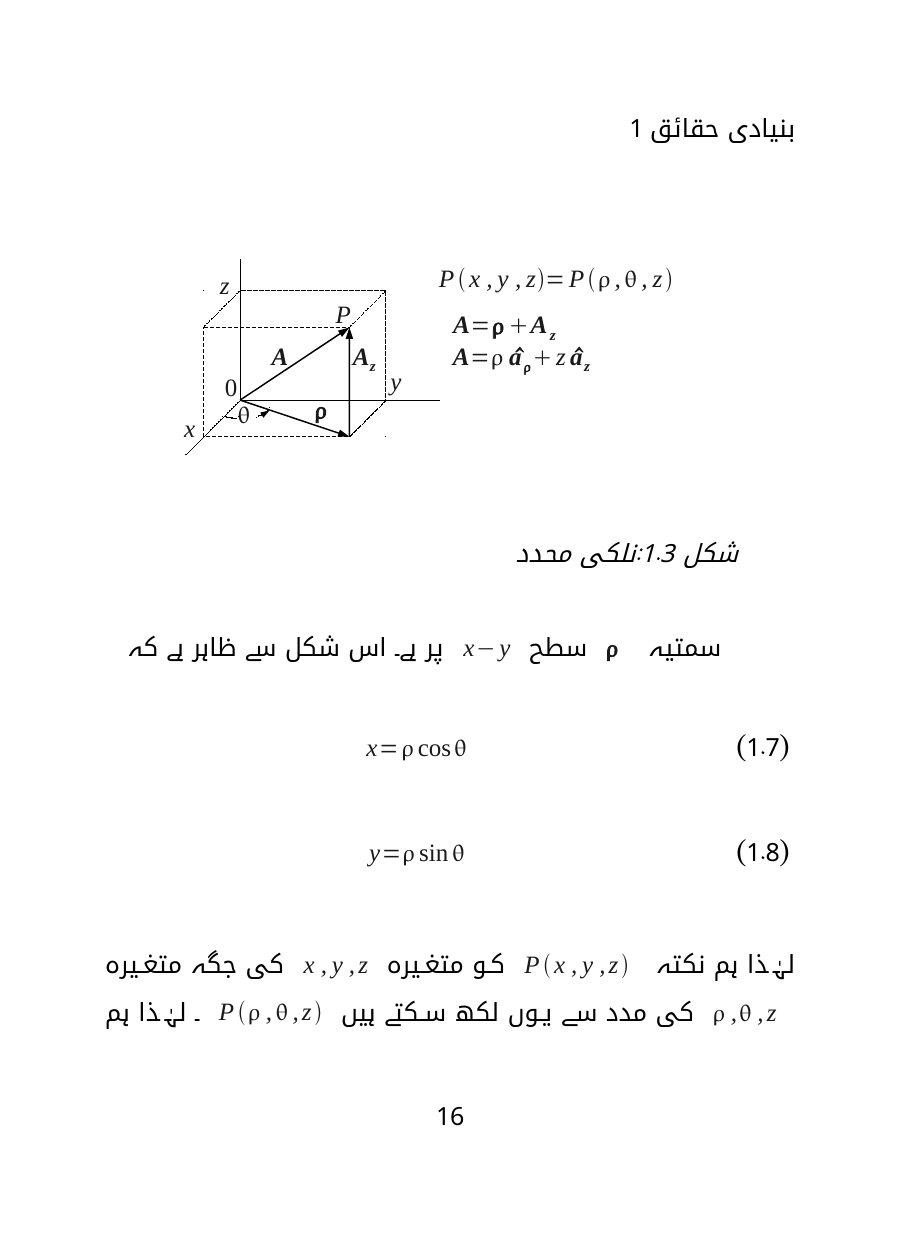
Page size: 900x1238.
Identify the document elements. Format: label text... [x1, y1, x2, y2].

table_header [105, 824, 718, 895]
text شکل 1.3:نلکی محدد [162, 195, 738, 578]
text لہٰذا ہم نکتہ کو متغیرہکی جگہ متغیرہکی مدد سے یوں لکھ سکتے ہیں۔ لہٰذا ہم خلاء میں کسی بھی نکتہ کو اس کے تین متغیرہ سے ظاہر کر سکتے ہیں۔ [105, 942, 795, 1037]
table_header (1.7) [718, 719, 795, 790]
table_header (1.8) [718, 824, 795, 895]
table_header [105, 719, 718, 790]
text سمتیہ سطحپر ہے۔ اس شکل سے ظاہر ہے کہ [105, 624, 795, 672]
